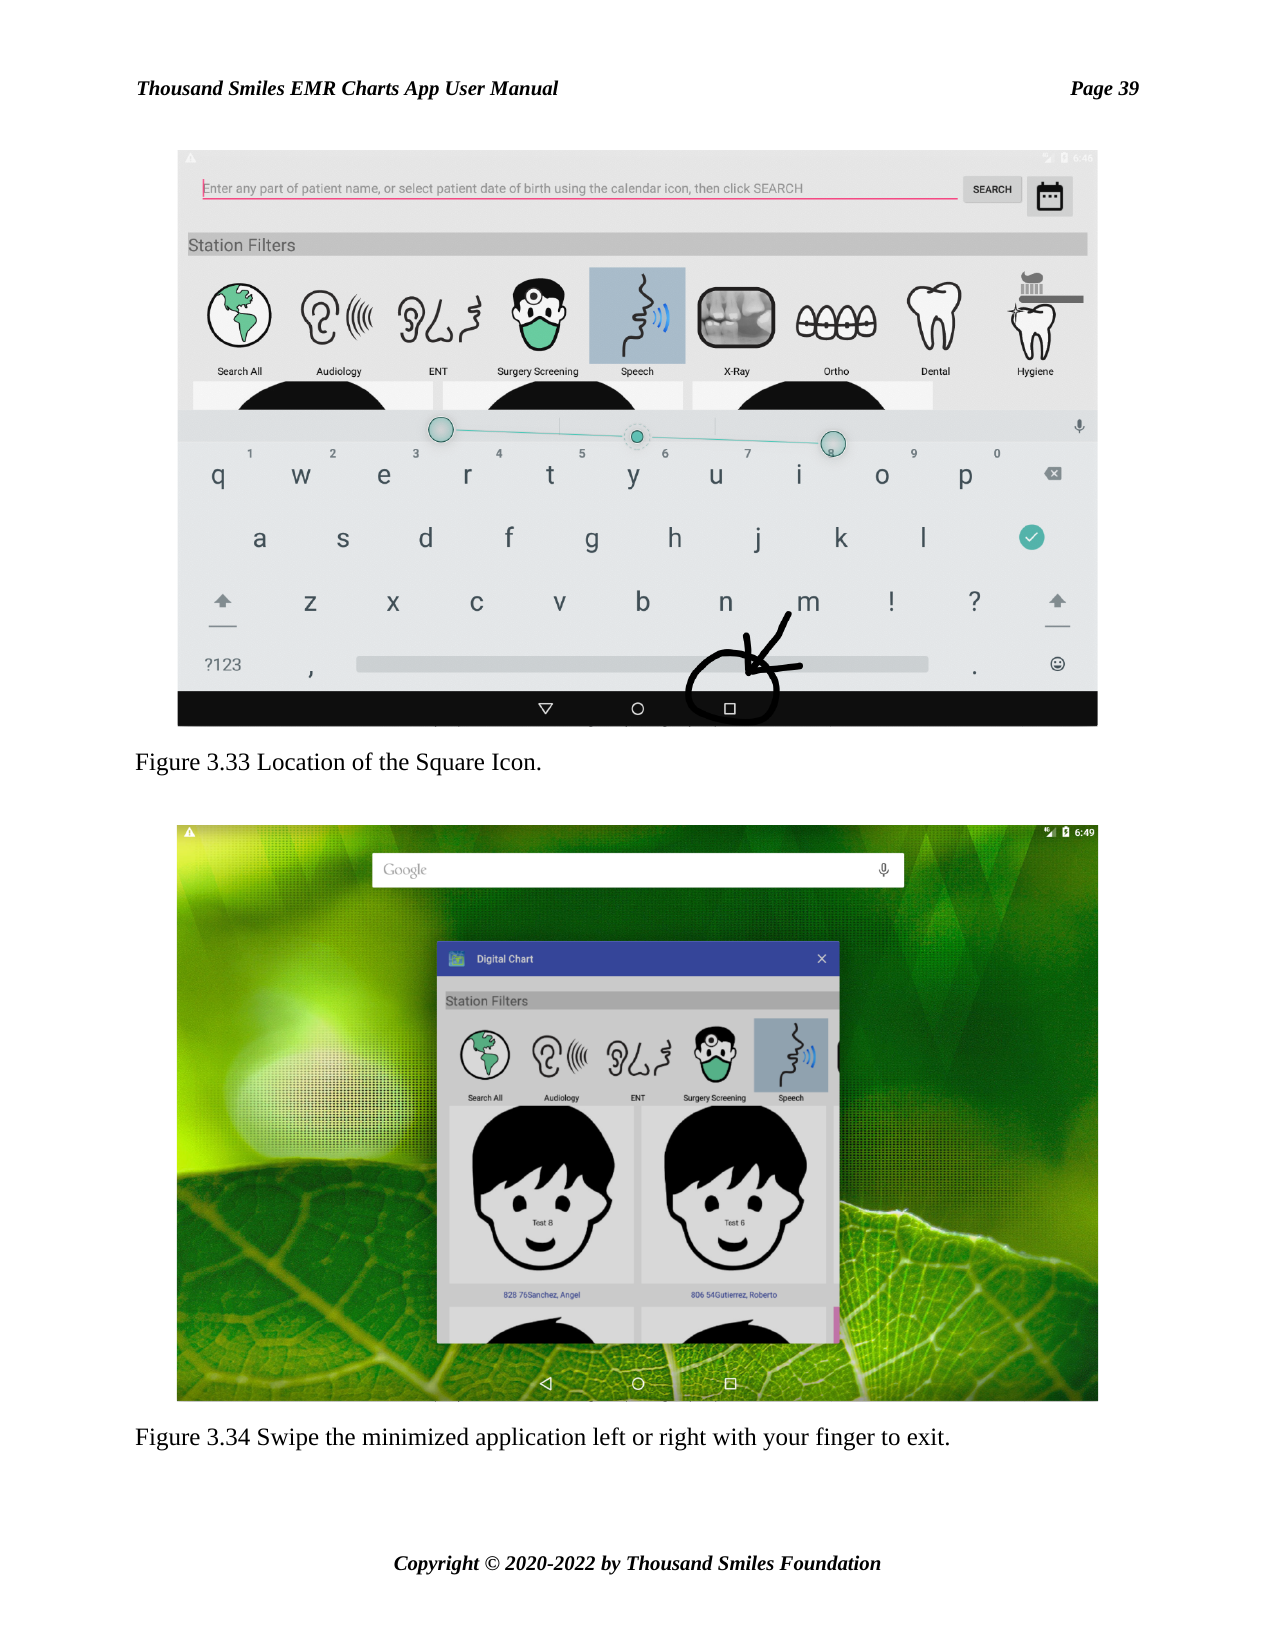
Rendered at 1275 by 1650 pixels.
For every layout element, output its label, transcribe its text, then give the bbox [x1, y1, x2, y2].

picture [177, 150, 1098, 727]
text Figure 3.33 Location of the Square Icon. [135, 750, 1140, 775]
picture [176, 825, 1099, 1402]
text Figure 3.34 Swipe the minimized application left or right with your finger to exit. [135, 1425, 1140, 1450]
